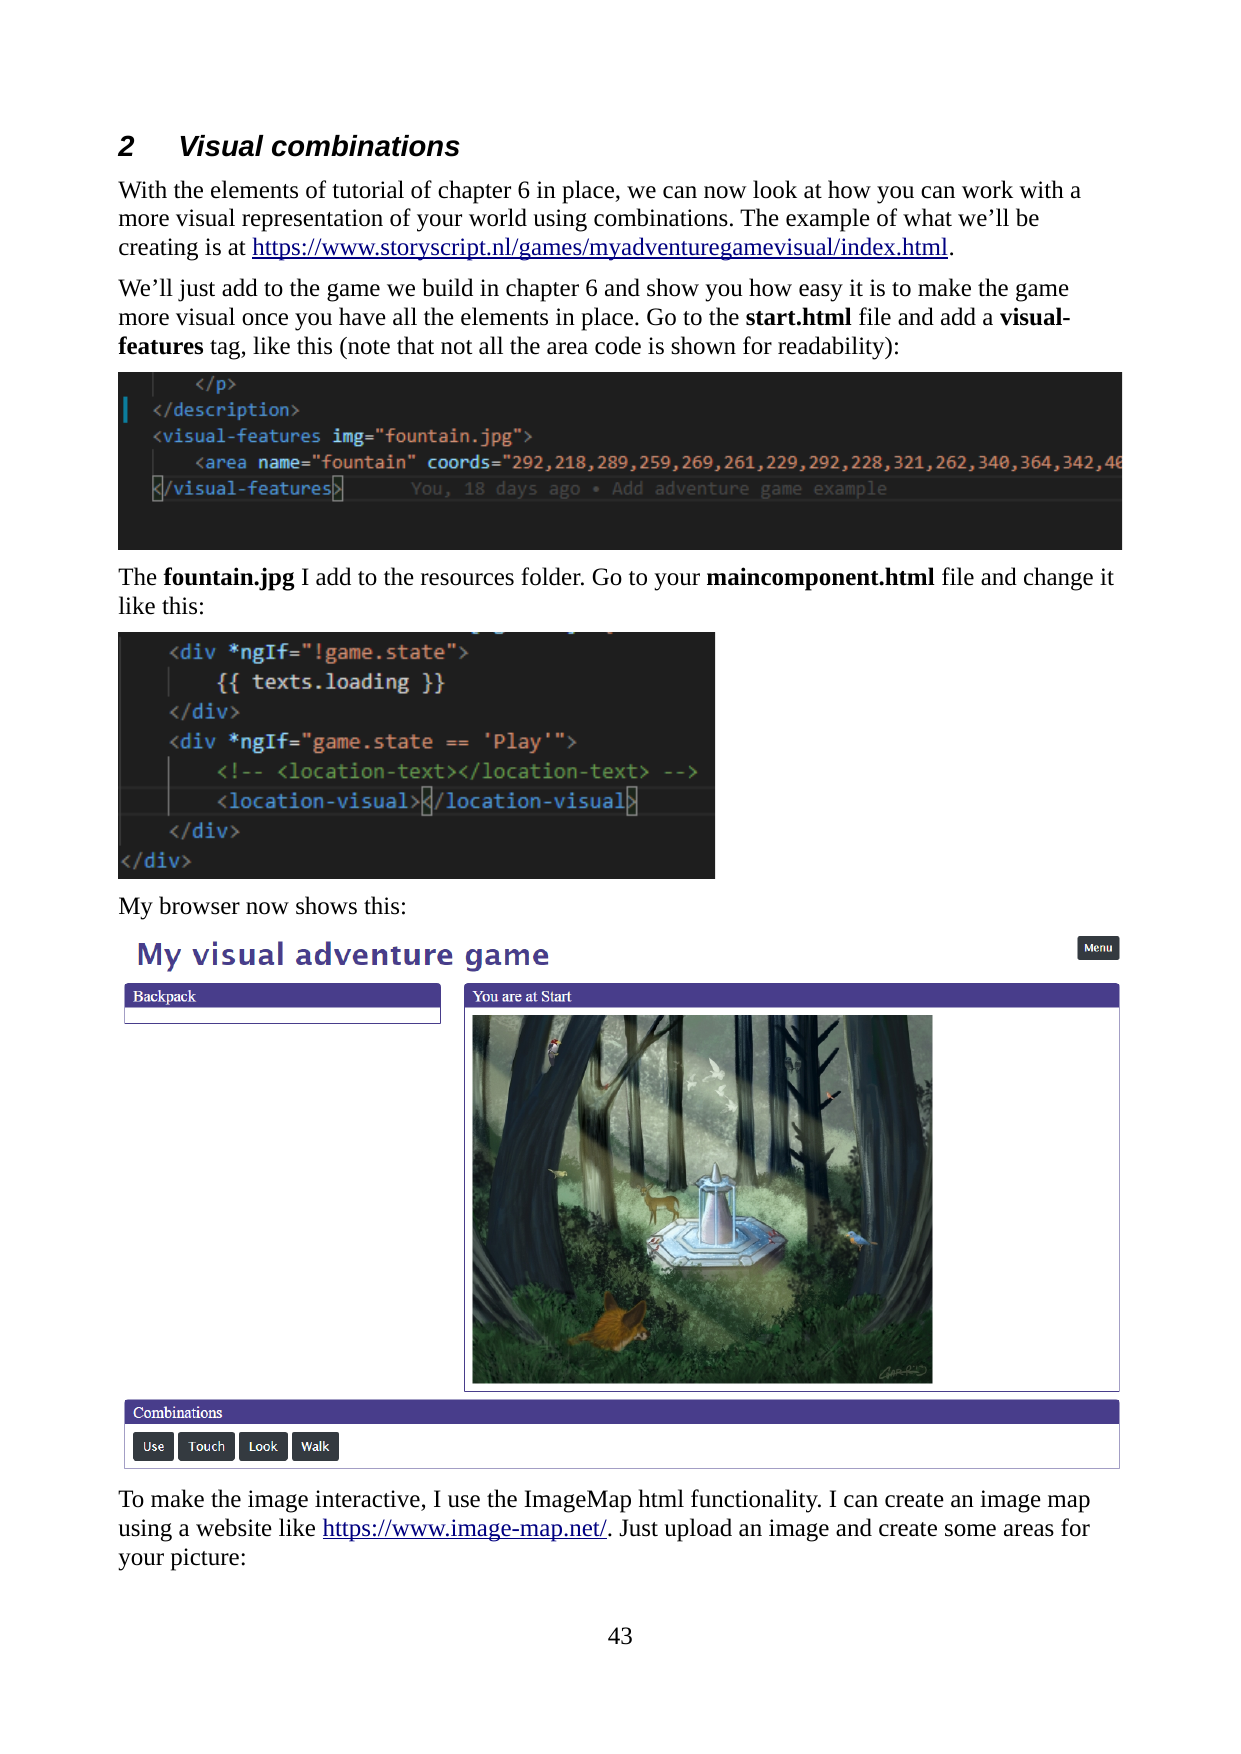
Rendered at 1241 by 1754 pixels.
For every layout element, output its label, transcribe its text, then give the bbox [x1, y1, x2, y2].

text The fountain.jpg I add to the resources folder. Go to your maincomponent.html file and change it like this: [118, 562, 1122, 619]
text We’ll just add to the game we build in chapter 6 and show you how easy it is to make the game more visual once you have all the elements in place. Go to the start.html file and add a visual-features tag, like this (note that not all the area code is shown for readability): [118, 273, 1122, 360]
text My browser now shows this: [118, 891, 1122, 920]
text To make the image interactive, I use the ImageMap html functionality. I can create an image map using a website like https://www.image-map.net/. Just upload an image and create some areas for your picture: [118, 1484, 1122, 1571]
text With the elements of tutorial of chapter 6 in place, we can now look at how you can work with a more visual representation of your world using combinations. The example of what we’ll be creating is at https://www.storyscript.nl/games/myadventuregamevisual/index.html. [118, 175, 1122, 261]
subtitle Visual combinations [118, 129, 1122, 162]
